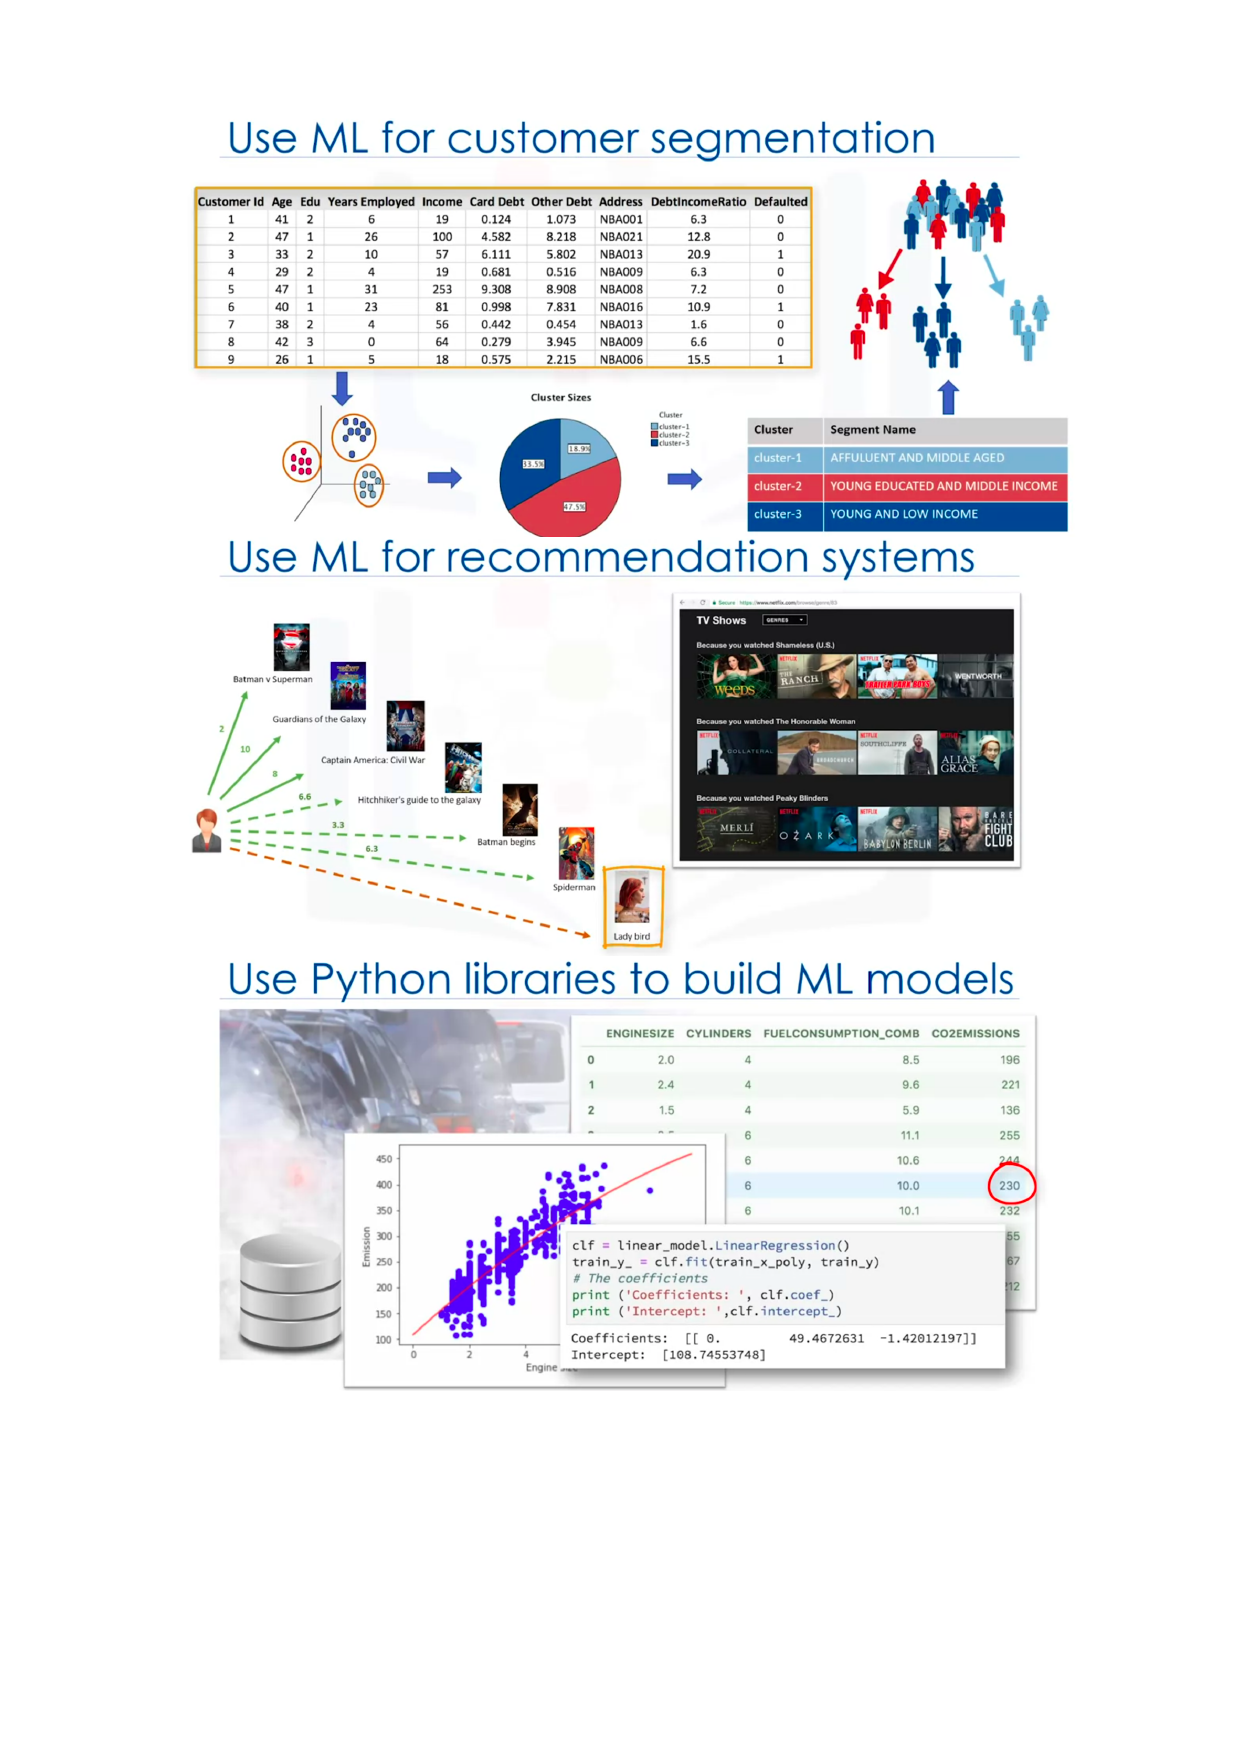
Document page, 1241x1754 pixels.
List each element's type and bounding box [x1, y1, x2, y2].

picture [118, 118, 1123, 1391]
